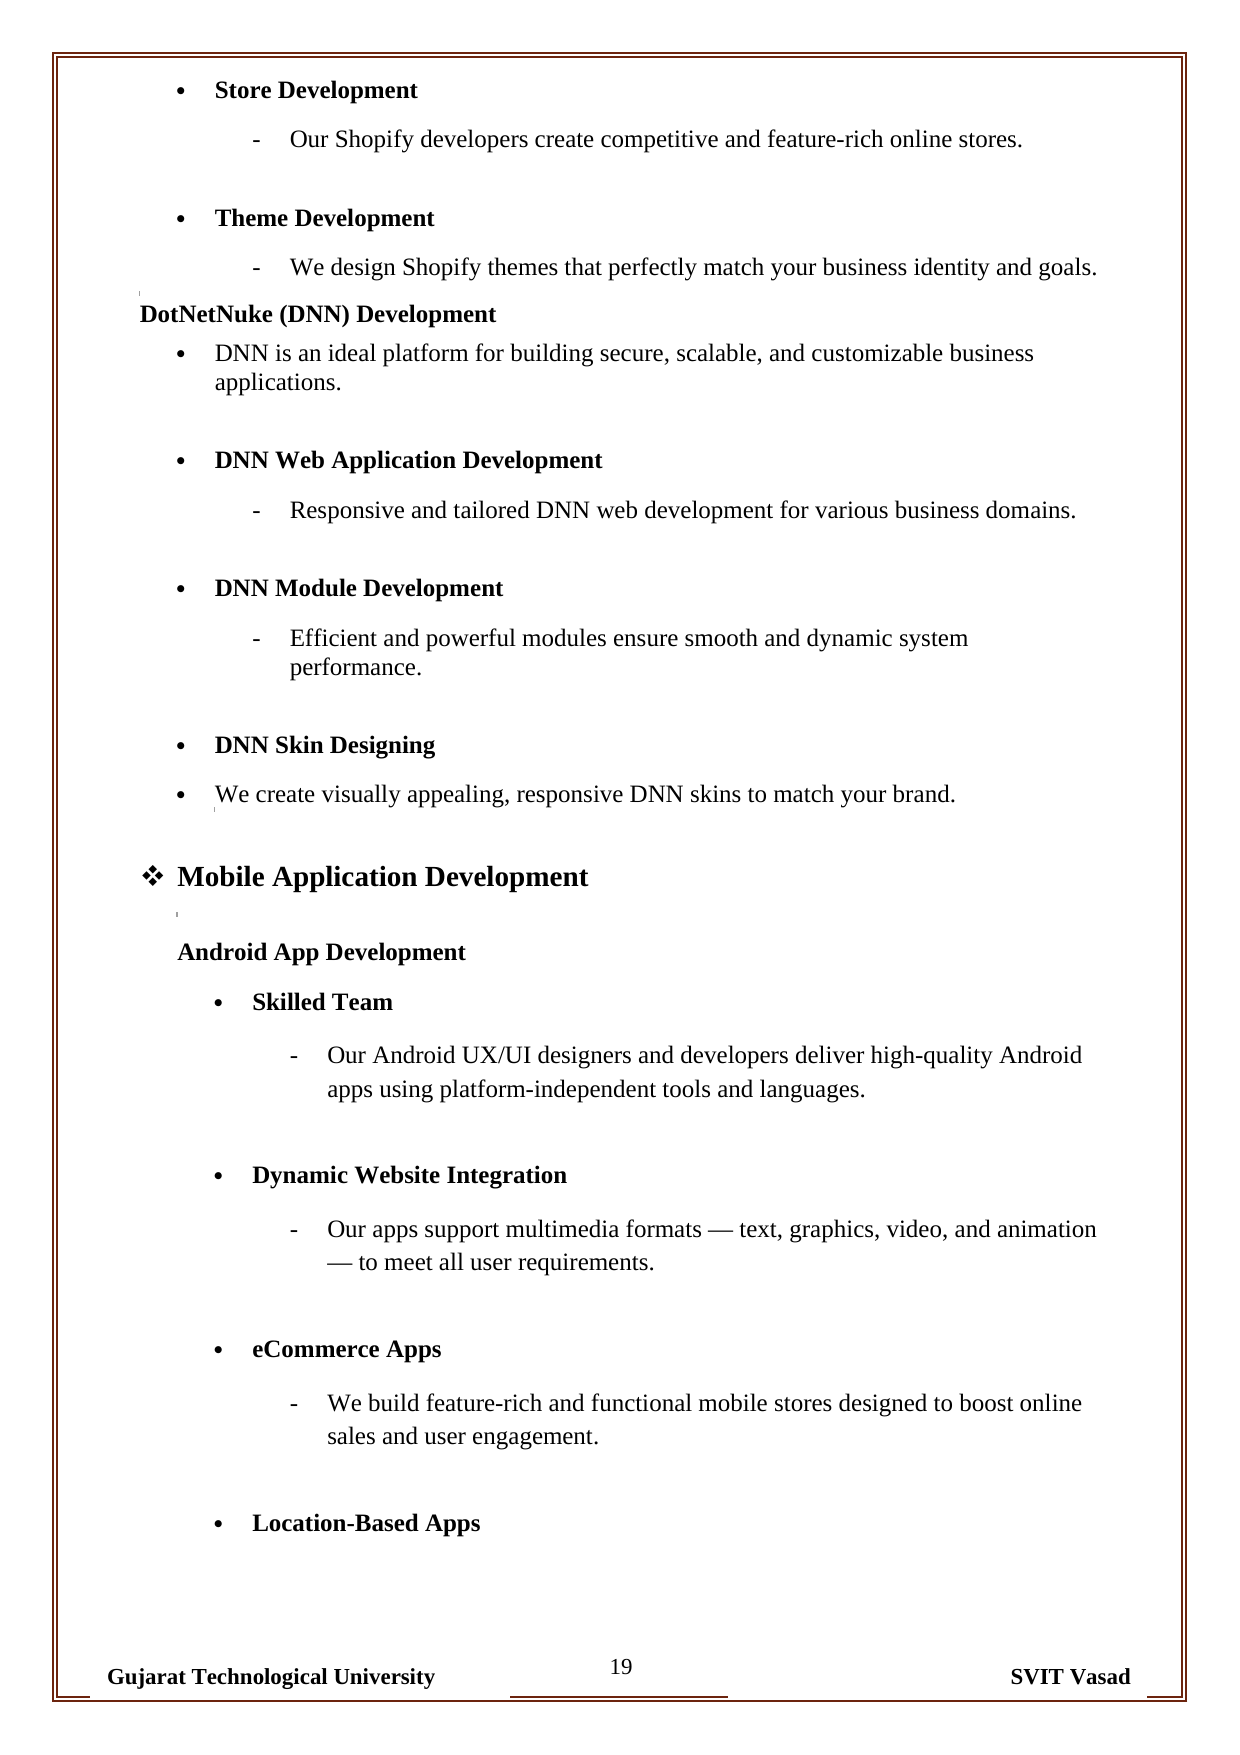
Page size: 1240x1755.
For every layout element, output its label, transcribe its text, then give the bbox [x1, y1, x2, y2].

list Our Shopify developers create competitive and feature-rich online stores. [252, 124, 1102, 182]
list Responsive and tailored DNN web development for various business domains. [252, 495, 1102, 552]
list Theme Development [177, 203, 1102, 232]
list eCommerce Apps [214, 1334, 1102, 1363]
list We build feature-rich and functional mobile stores designed to boost online sales and user engagement. [289, 1388, 1102, 1483]
list DNN Module Development [177, 573, 1102, 602]
list Skilled Team [214, 987, 1102, 1016]
list DNN Web Application Development [177, 445, 1102, 474]
list Efficient and powerful modules ensure smooth and dynamic system performance. [252, 623, 1102, 709]
list Our Android UX/UI designers and developers deliver high-quality Android apps using platform-independent tools and languages. [289, 1041, 1102, 1135]
list DNN Skin Designing [177, 730, 1102, 759]
list We design Shopify themes that perfectly match your business identity and goals. [252, 252, 1102, 281]
text Android App Development [177, 937, 1102, 966]
list Our apps support multimedia formats — text, graphics, video, and animation — to meet all user requirements. [289, 1214, 1102, 1309]
list Mobile Application Development [139, 859, 1102, 892]
list DNN is an ideal platform for building secure, scalable, and customizable business applications. [177, 338, 1102, 424]
list Dynamic Website Integration [214, 1161, 1102, 1189]
subtitle DotNetNuke (DNN) Development [139, 299, 1102, 328]
list Store Development [177, 75, 1102, 104]
list We create visually appealing, responsive DNN skins to match your brand. [177, 779, 1102, 838]
list Location-Based Apps [214, 1508, 1102, 1537]
